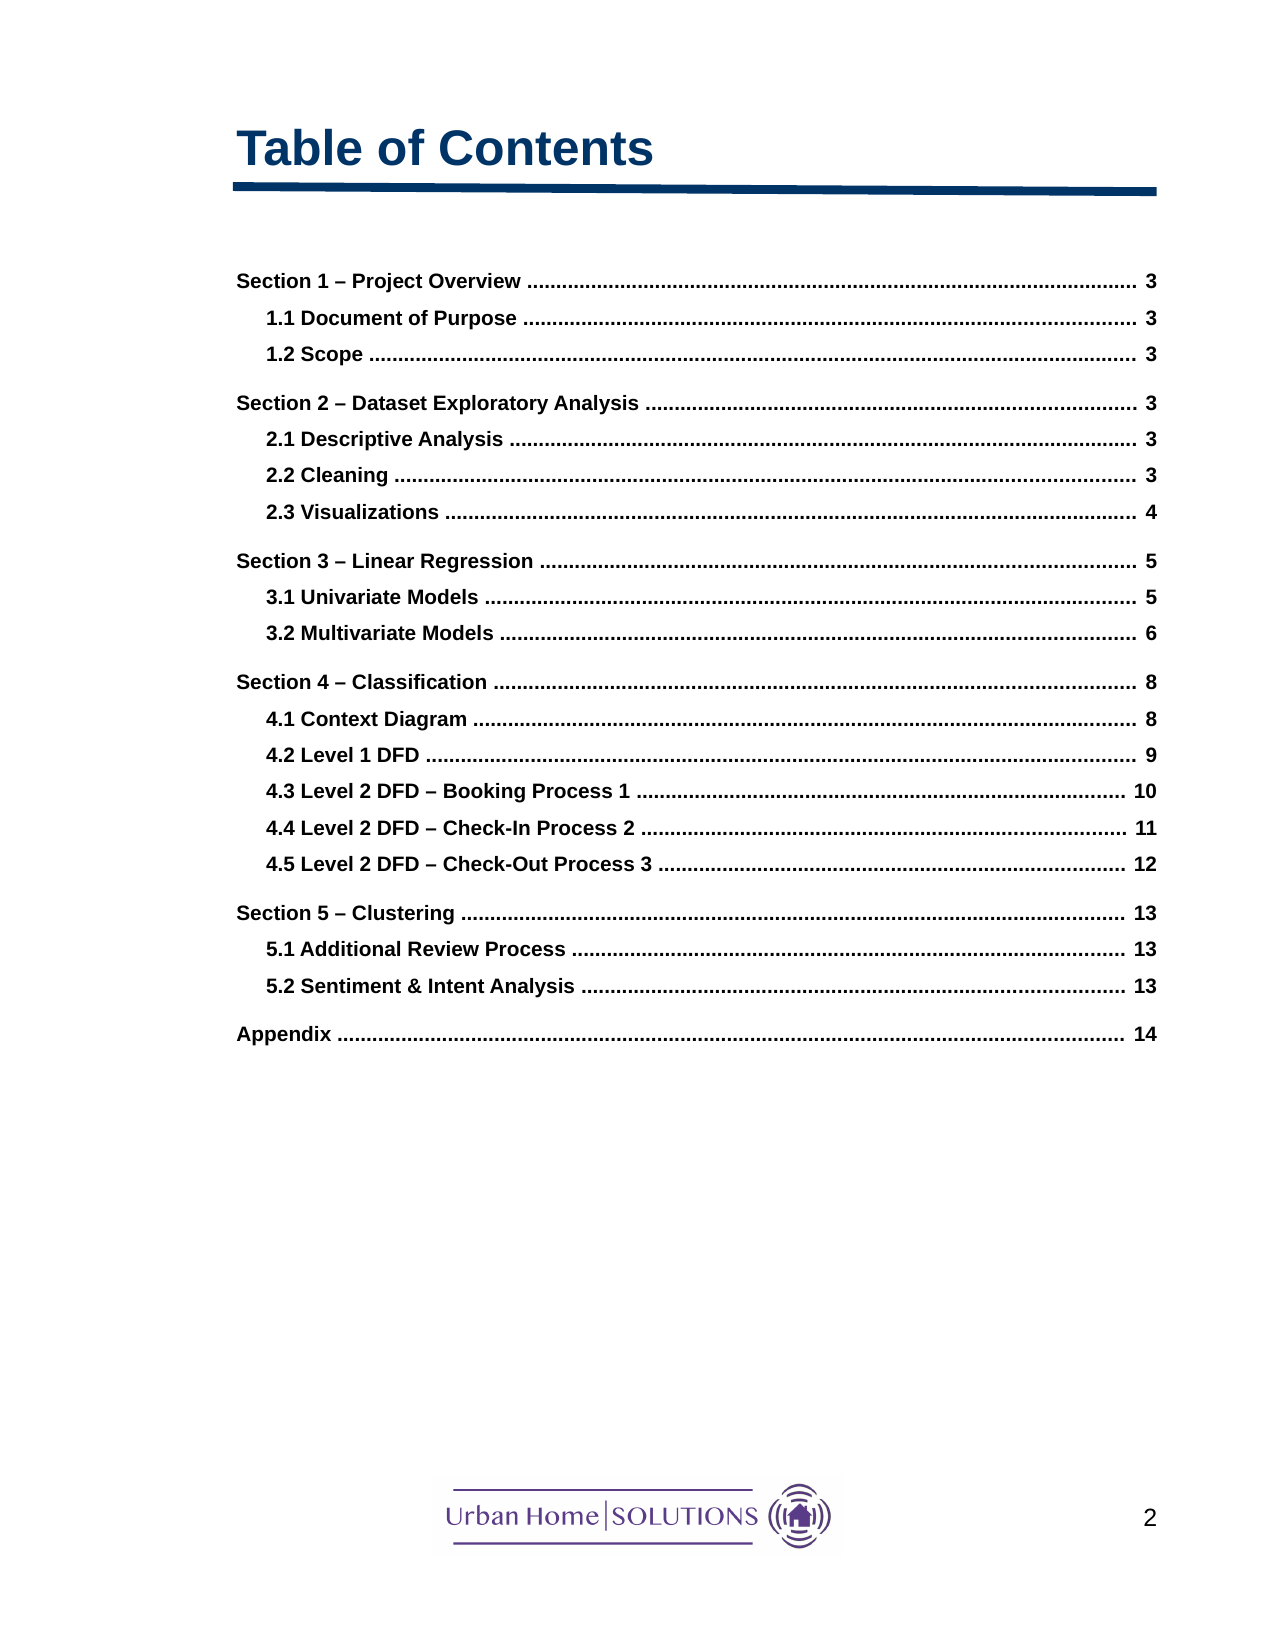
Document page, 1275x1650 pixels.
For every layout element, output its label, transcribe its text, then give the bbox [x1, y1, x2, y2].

text 1.2 Scope 3 [266, 342, 1157, 366]
subtitle Table of Contents [236, 118, 1157, 176]
text 1.1 Document of Purpose 3 [266, 305, 1157, 329]
text Appendix 14 [236, 1022, 1157, 1046]
text Section 1 – Project Overview 3 [236, 269, 1157, 293]
text 2.1 Descriptive Analysis 3 [266, 427, 1157, 451]
picture [432, 1474, 844, 1557]
text 4.3 Level 2 DFD – Booking Process 1 10 [266, 779, 1157, 803]
text 5.2 Sentiment & Intent Analysis 13 [266, 973, 1157, 997]
text 2.2 Cleaning 3 [266, 463, 1157, 487]
text Section 4 – Classification 8 [236, 670, 1157, 694]
text Section 3 – Linear Regression 5 [236, 548, 1157, 572]
text Section 2 – Dataset Exploratory Analysis 3 [236, 391, 1157, 414]
text 3.2 Multivariate Models 6 [266, 621, 1157, 645]
text 2.3 Visualizations 4 [266, 500, 1157, 524]
text 4.5 Level 2 DFD – Check-Out Process 3 12 [266, 852, 1157, 876]
text 4.2 Level 1 DFD 9 [266, 743, 1157, 767]
text 5.1 Additional Review Process 13 [266, 937, 1157, 961]
text 3.1 Univariate Models 5 [266, 585, 1157, 609]
text 4.4 Level 2 DFD – Check-In Process 2 11 [266, 816, 1157, 839]
text 4.1 Context Diagram 8 [266, 706, 1157, 730]
text Section 5 – Clustering 13 [236, 901, 1157, 925]
